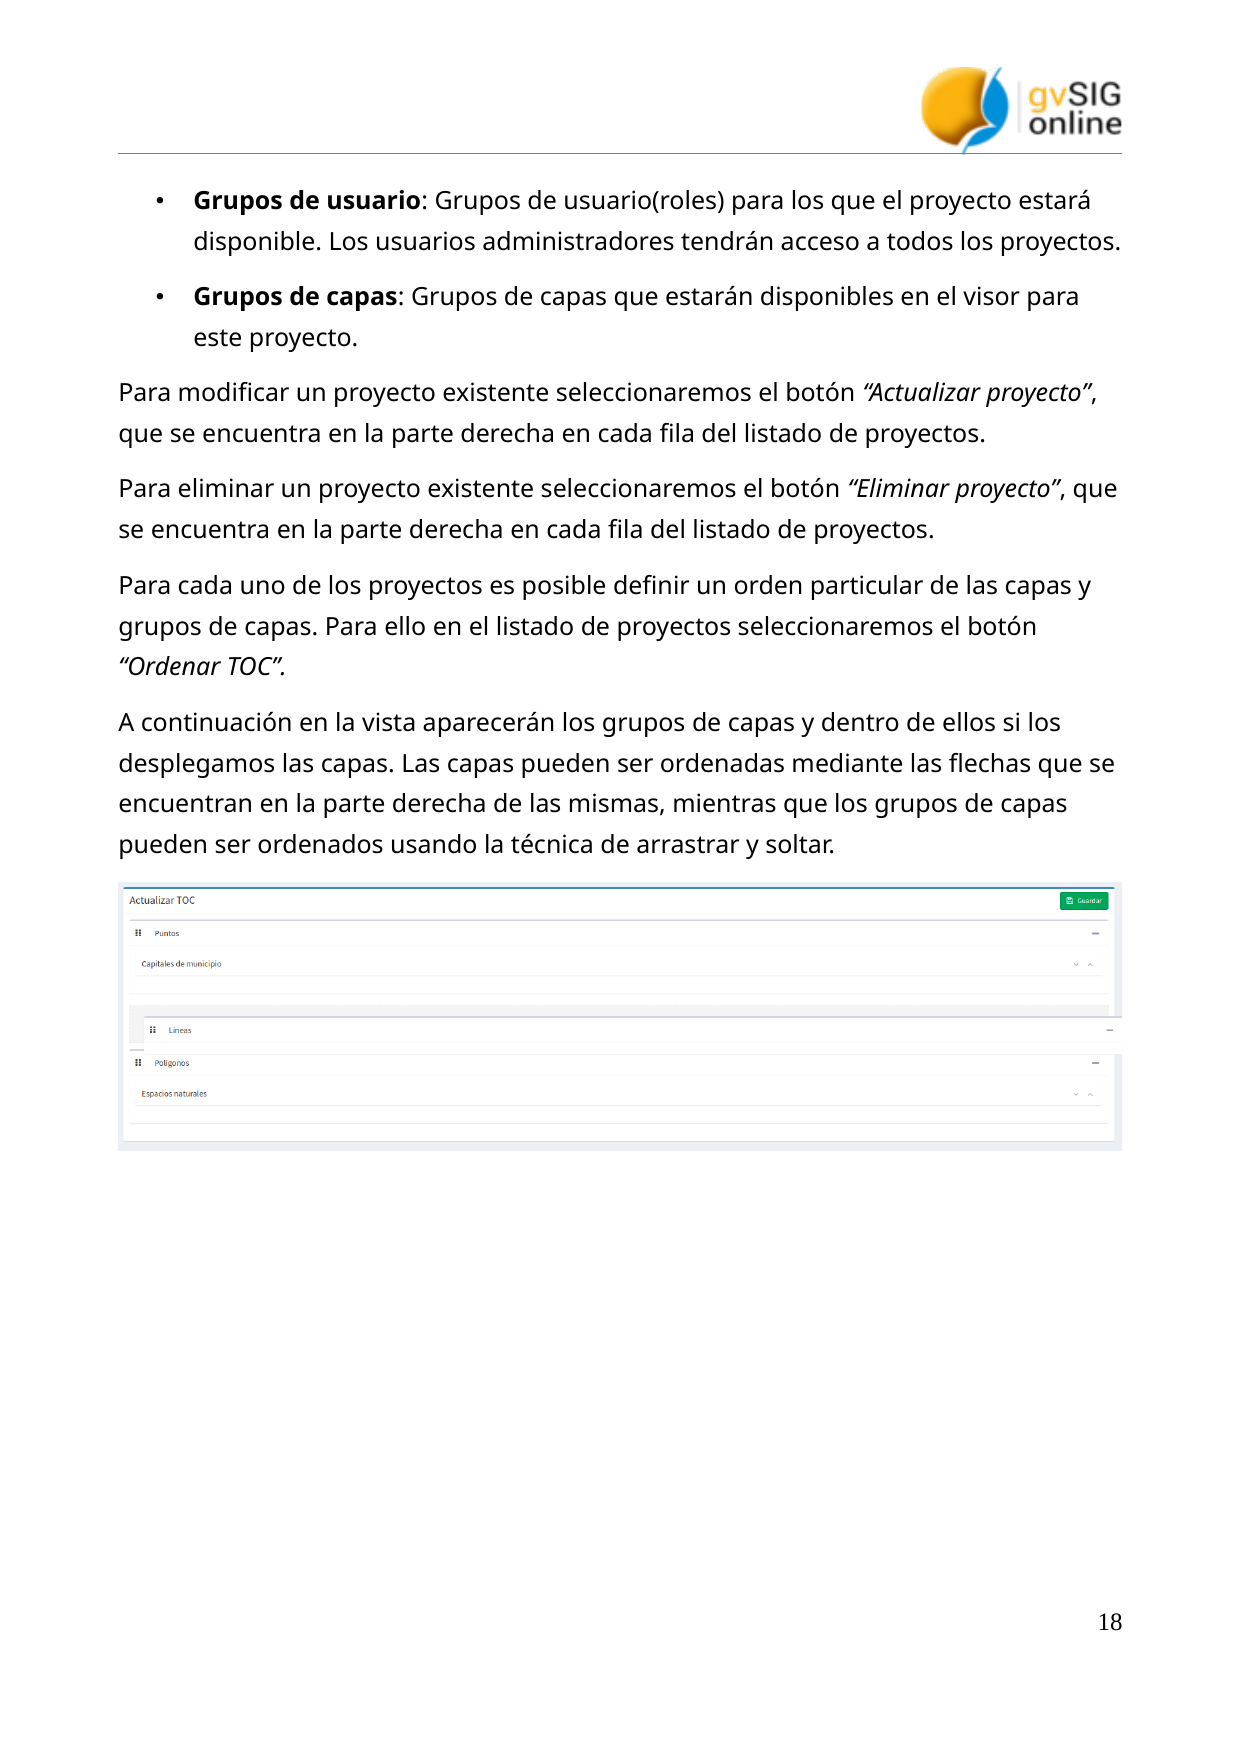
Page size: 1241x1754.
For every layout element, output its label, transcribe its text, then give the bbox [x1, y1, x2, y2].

text Para eliminar un proyecto existente seleccionaremos el botón “Eliminar proyecto”, que se encuentra en la parte derecha en cada fila del listado de proyectos. [118, 471, 1122, 546]
list Grupos de capas: Grupos de capas que estarán disponibles en el visor para este proyecto. [156, 278, 1122, 353]
list Grupos de usuario: Grupos de usuario(roles) para los que el proyecto estará disponible. Los usuarios administradores tendrán acceso a todos los proyectos. [156, 182, 1122, 257]
picture [921, 67, 1122, 155]
picture [118, 882, 1123, 1151]
text A continuación en la vista aparecerán los grupos de capas y dentro de ellos si los desplegamos las capas. Las capas pueden ser ordenadas mediante las flechas que se encuentran en la parte derecha de las mismas, mientras que los grupos de capas pueden ser ordenados usando la técnica de arrastrar y soltar. [118, 704, 1122, 861]
text Para modificar un proyecto existente seleccionaremos el botón “Actualizar proyecto”, que se encuentra en la parte derecha en cada fila del listado de proyectos. [118, 375, 1122, 450]
text Para cada uno de los proyectos es posible definir un orden particular de las capas y grupos de capas. Para ello en el listado de proyectos seleccionaremos el botón “Ordenar TOC”. [118, 567, 1122, 683]
